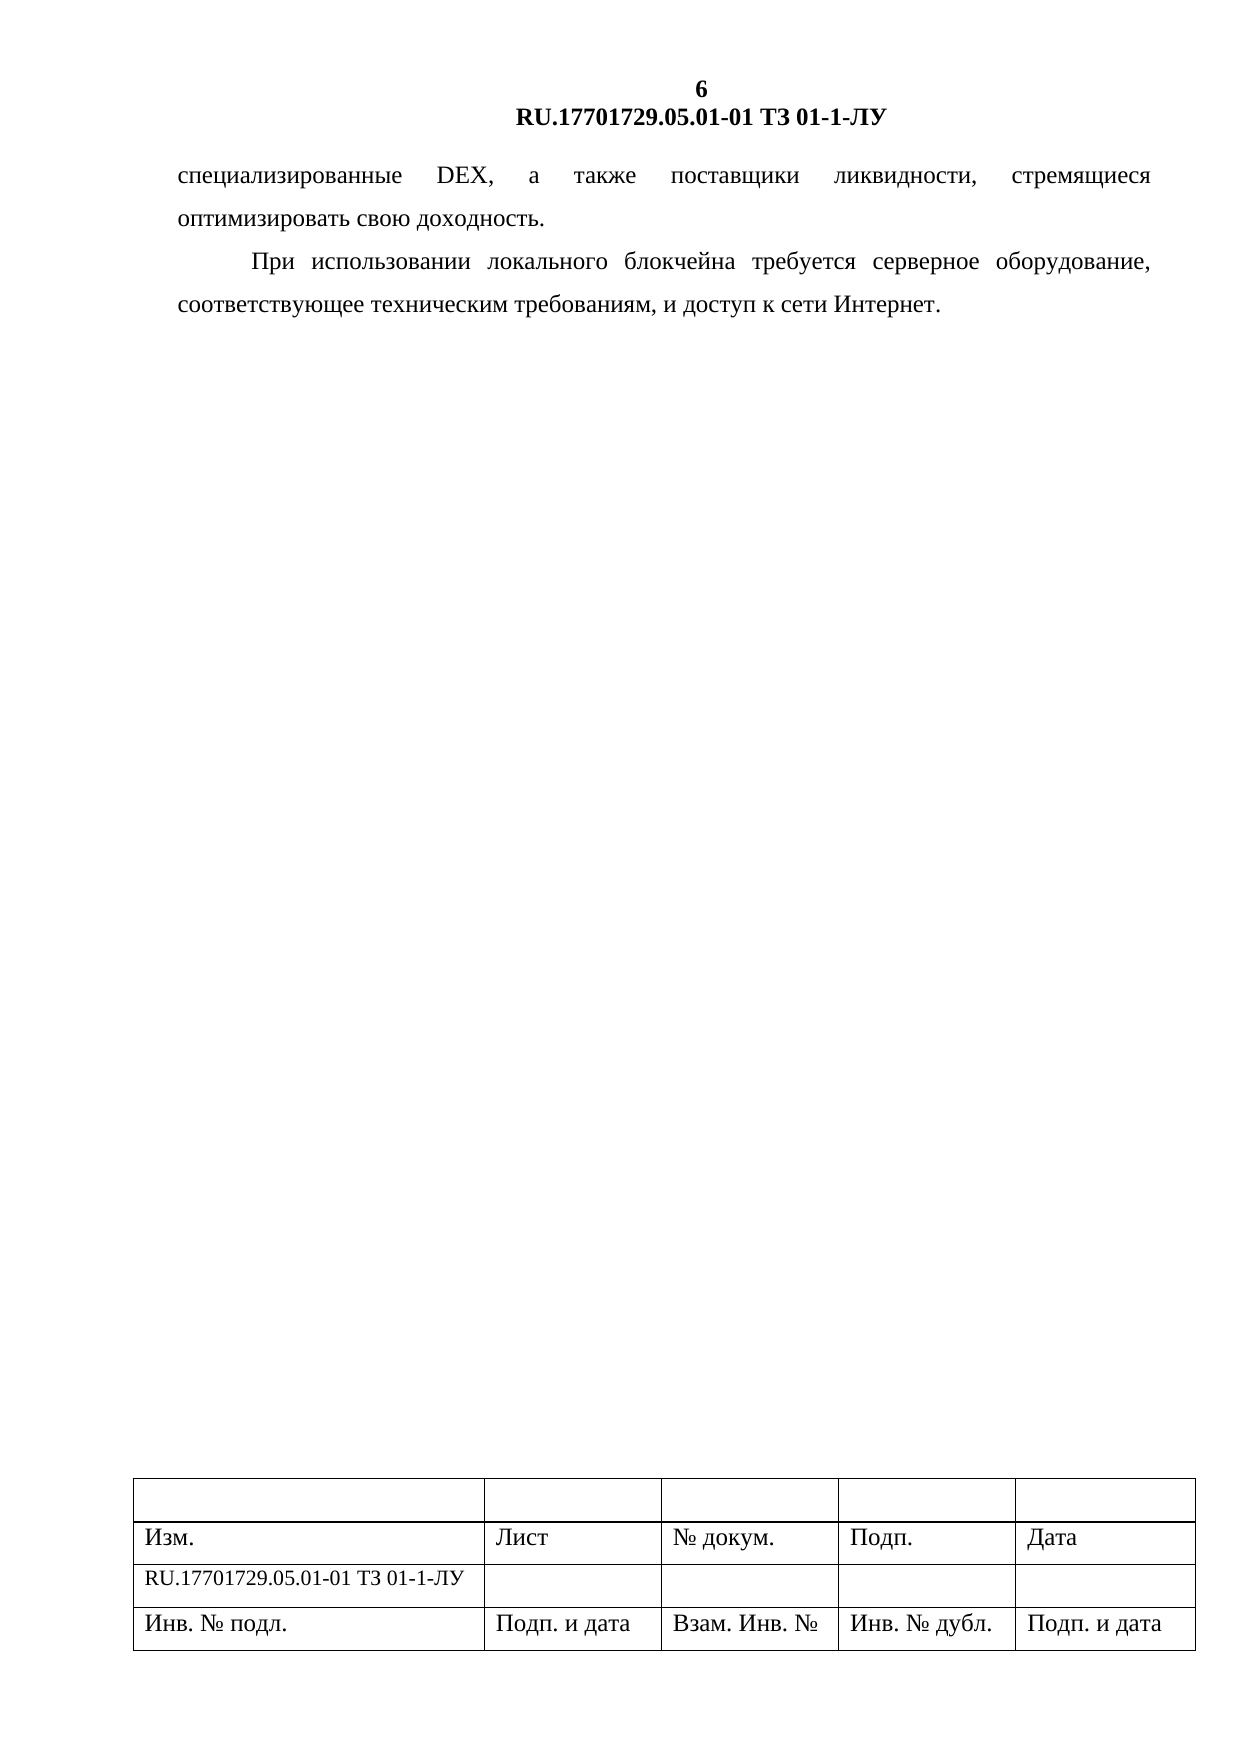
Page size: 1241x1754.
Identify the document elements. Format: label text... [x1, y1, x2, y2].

text специализированные DEX, а также поставщики ликвидности, стремящиеся оптимизировать свою доходность. [177, 160, 1152, 232]
text При использовании локального блокчейна требуется серверное оборудование, соответствующее техническим требованиям, и доступ к сети Интернет. [177, 246, 1152, 318]
